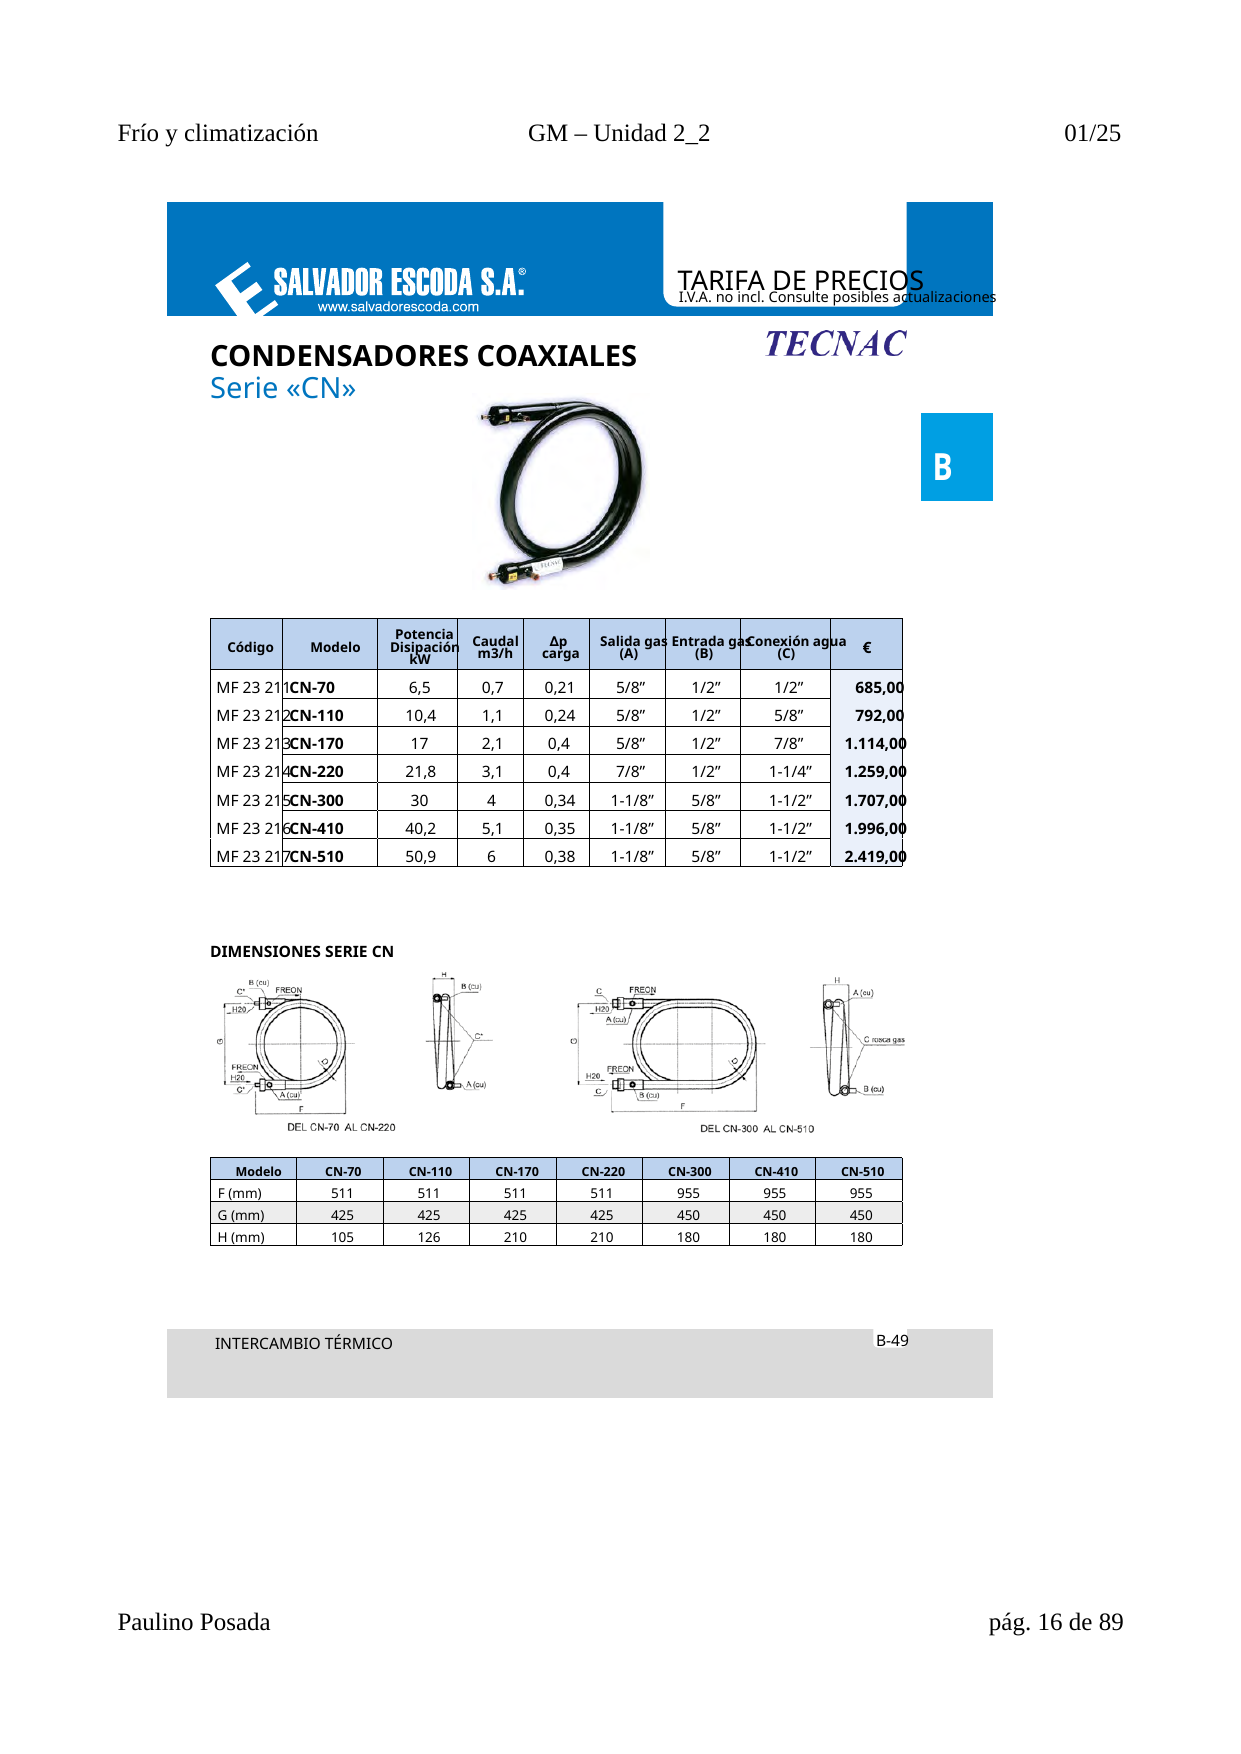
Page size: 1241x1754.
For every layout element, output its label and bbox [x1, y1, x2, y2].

picture [214, 968, 907, 1135]
picture [765, 330, 907, 356]
picture [472, 393, 650, 590]
